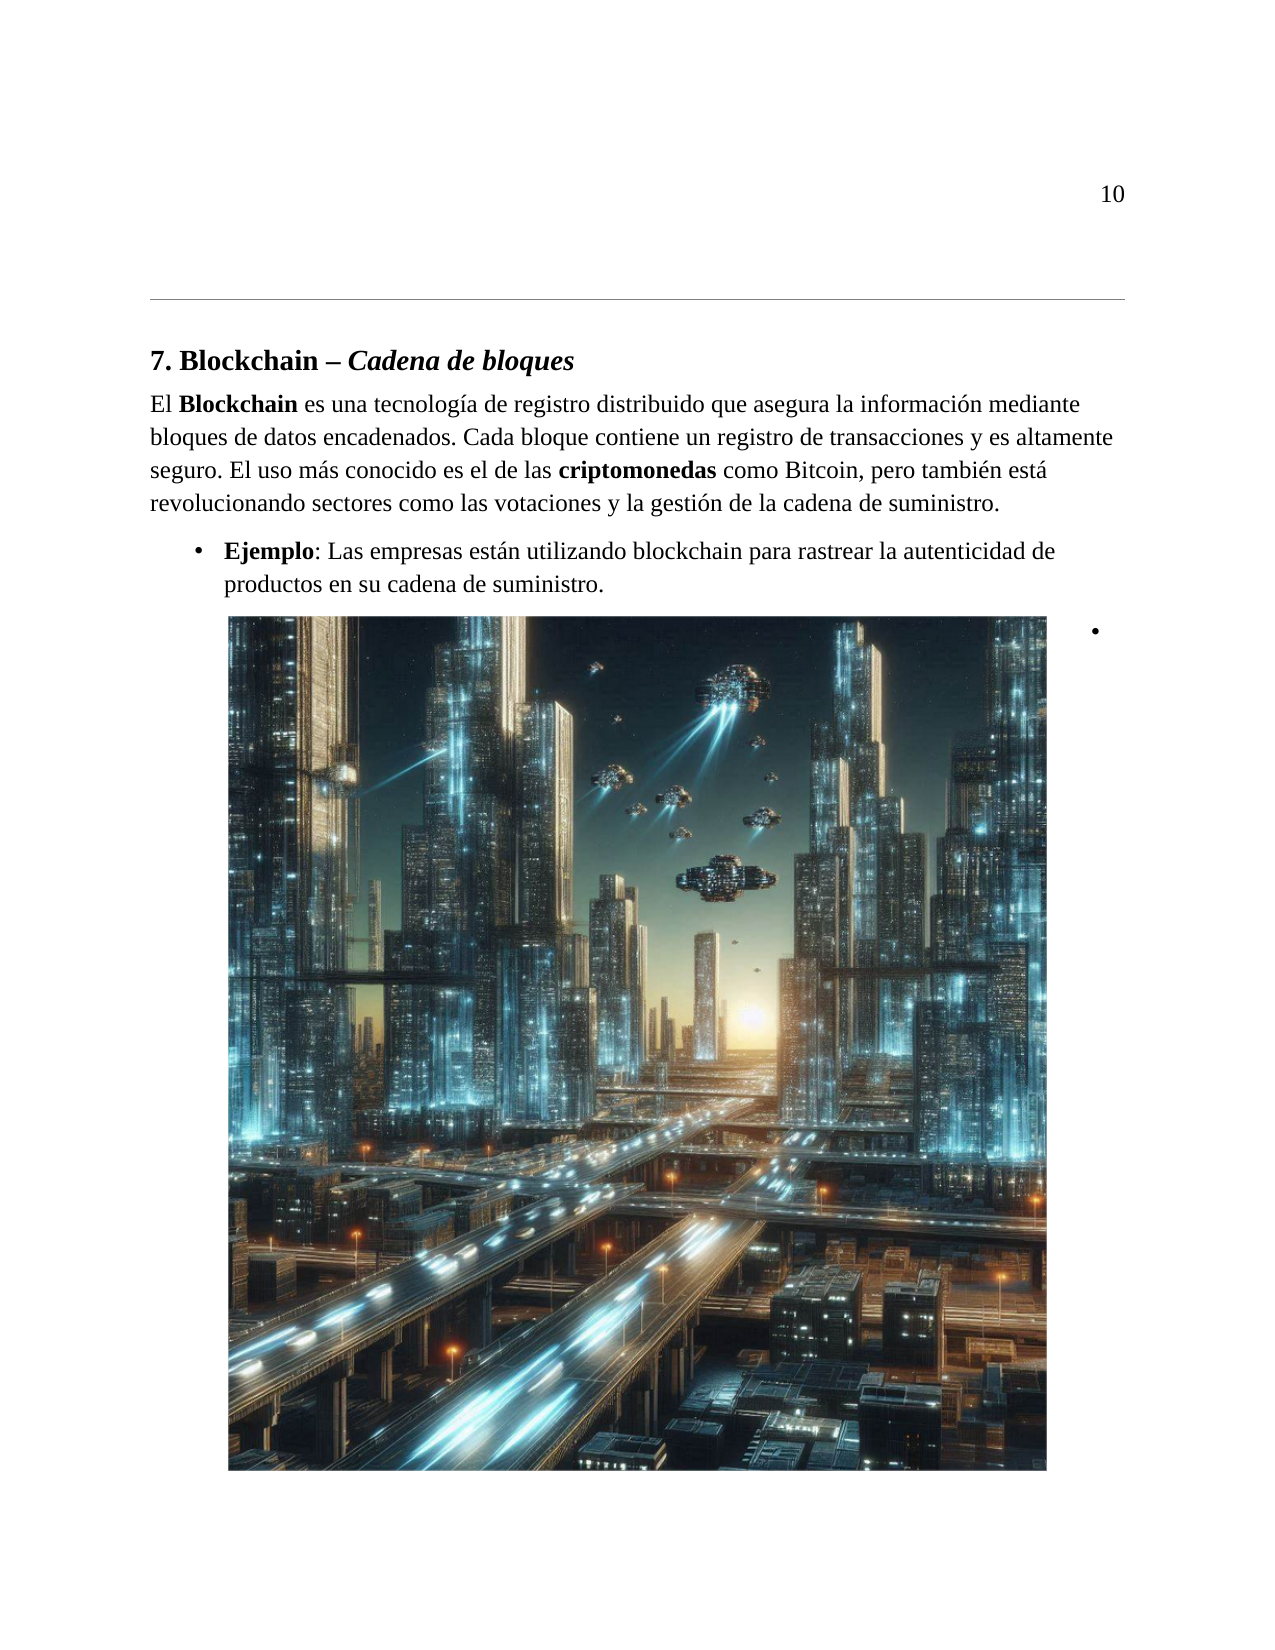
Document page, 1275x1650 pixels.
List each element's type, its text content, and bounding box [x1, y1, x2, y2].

list Ejemplo: Las empresas están utilizando blockchain para rastrear la autenticidad de productos en su cadena de suministro. [194, 536, 1125, 598]
picture [228, 616, 1047, 1471]
subtitle 7. Blockchain – Cadena de bloques [150, 343, 1125, 377]
text El Blockchain es una tecnología de registro distribuido que asegura la información mediante bloques de datos encadenados. Cada bloque contiene un registro de transacciones y es altamente seguro. El uso más conocido es el de las criptomonedas como Bitcoin, pero también está revolucionando sectores como las votaciones y la gestión de la cadena de suministro. [150, 389, 1125, 517]
